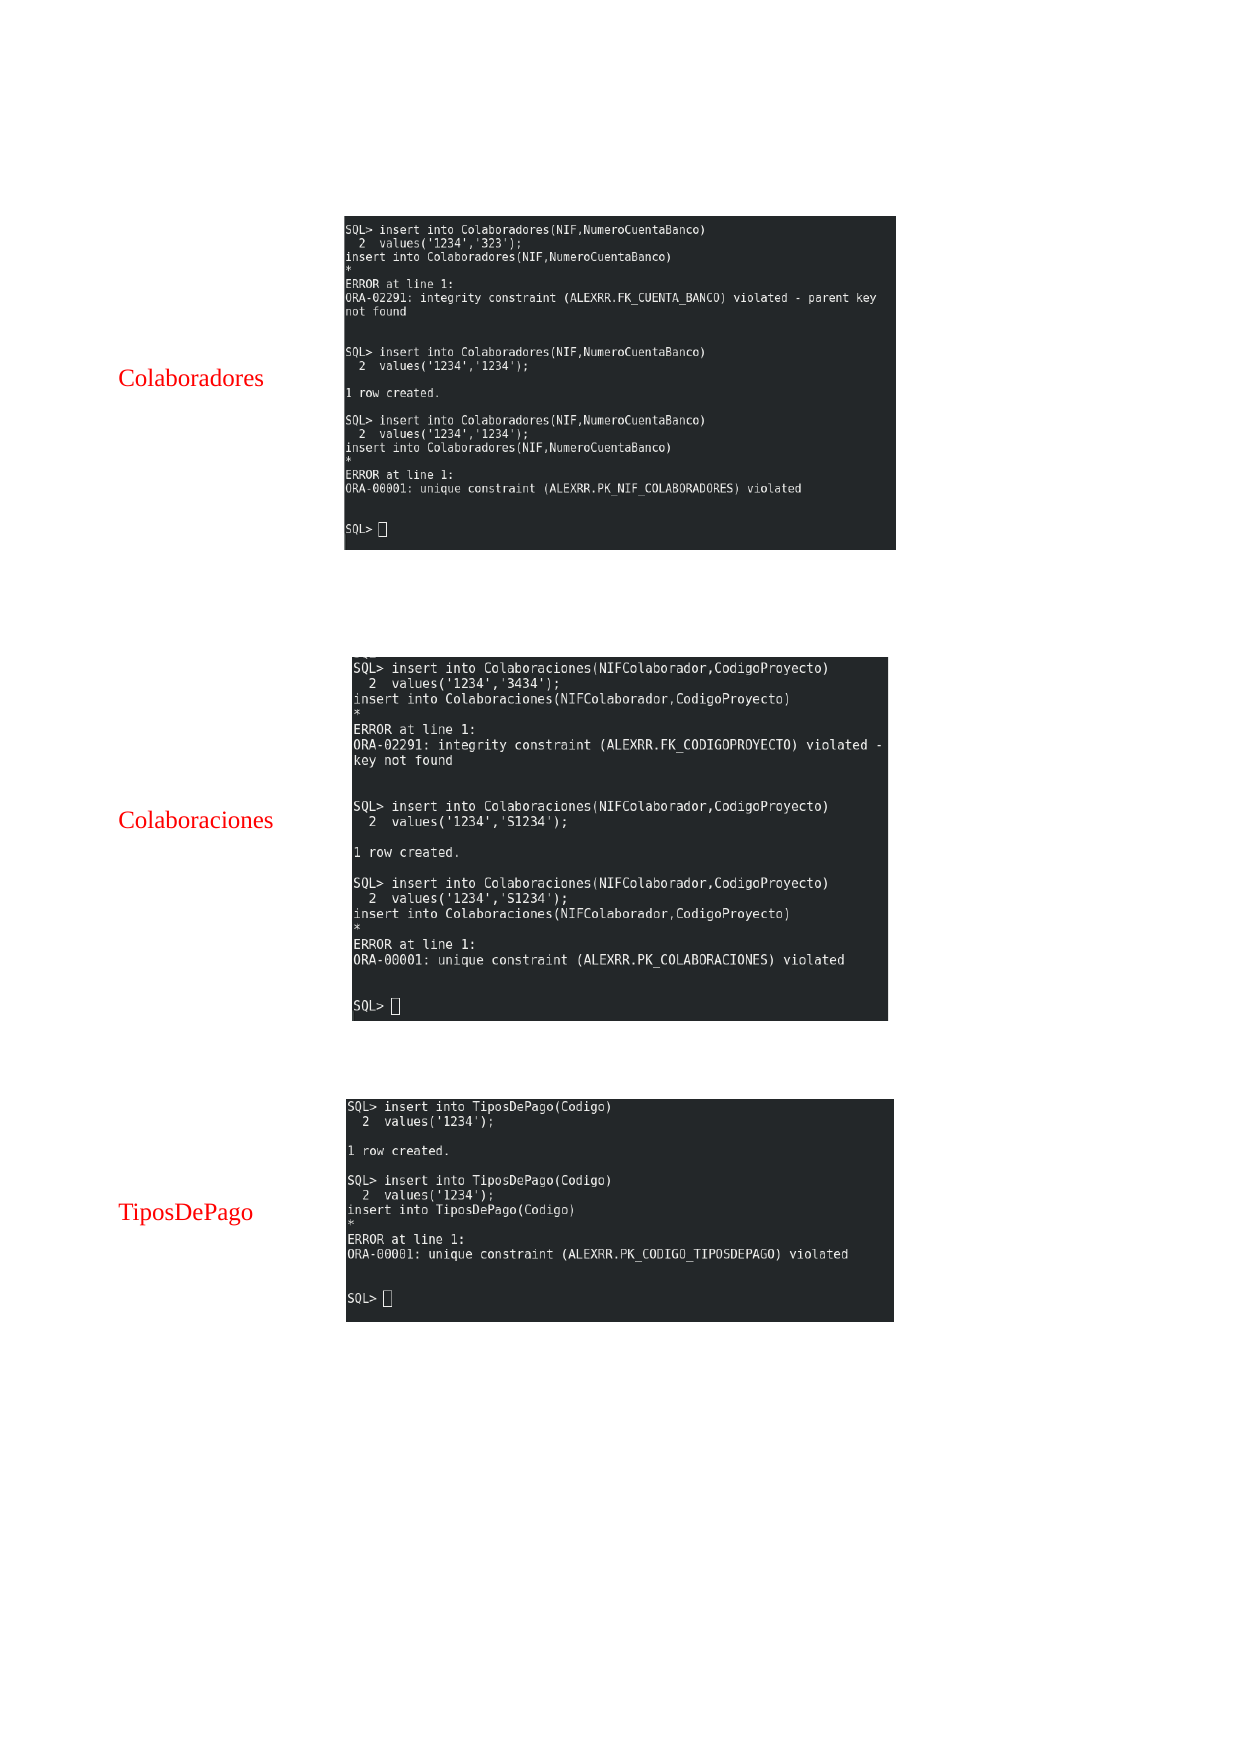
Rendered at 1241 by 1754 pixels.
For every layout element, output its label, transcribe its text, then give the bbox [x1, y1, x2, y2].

text Colaboraciones [118, 805, 1122, 834]
text [347, 1197, 1122, 1226]
text TiposDePago [118, 1197, 346, 1226]
text Colaboradores [118, 363, 1122, 392]
